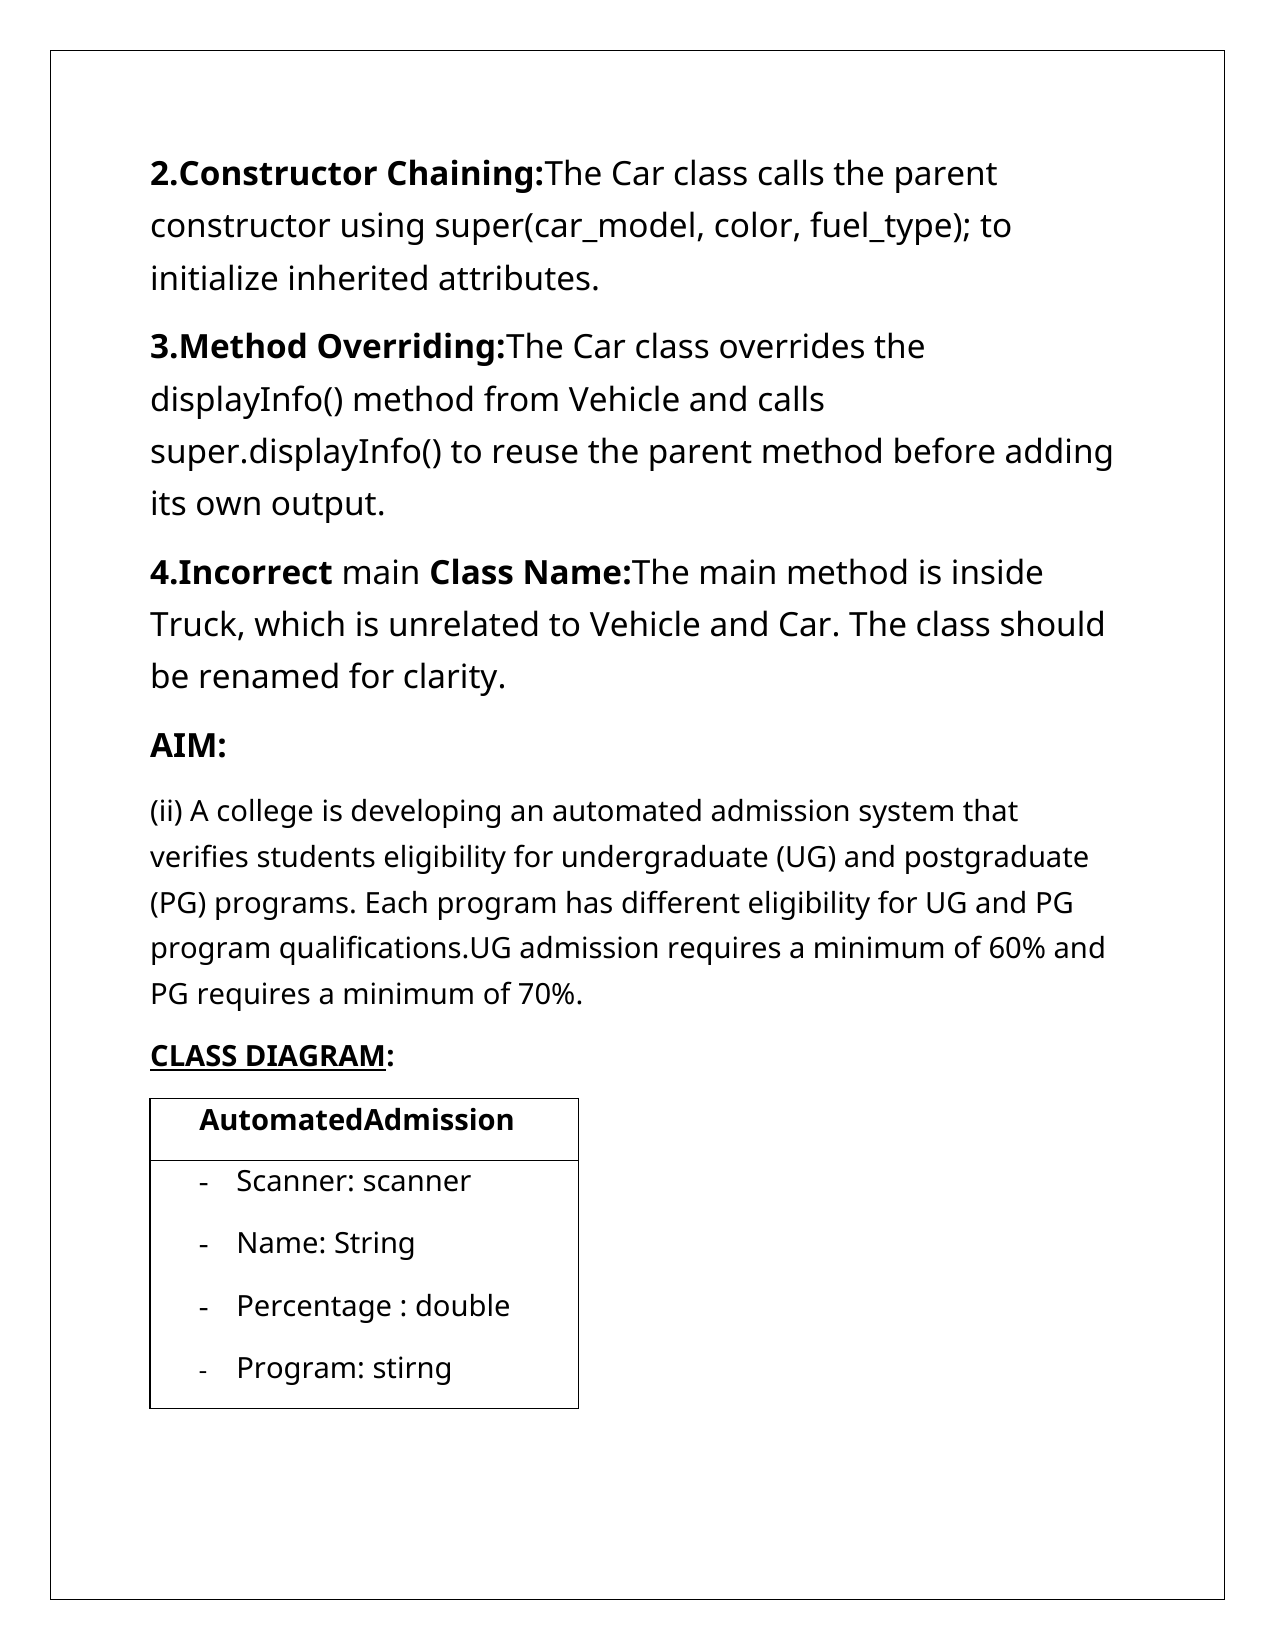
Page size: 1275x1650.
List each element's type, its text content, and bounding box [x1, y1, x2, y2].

text (ii) A college is developing an automated admission system that verifies students eligibility for undergraduate (UG) and postgraduate (PG) programs. Each program has different eligibility for UG and PG program qualifications.UG admission requires a minimum of 60% and PG requires a minimum of 70%. [150, 791, 1125, 1013]
text 4.Incorrect main Class Name:The main method is inside Truck, which is unrelated to Vehicle and Car. The class should be renamed for clarity. [150, 549, 1125, 698]
text CLASS DIAGRAM: [150, 1036, 1125, 1075]
table_header AutomatedAdmission [151, 1099, 578, 1159]
text 2.Constructor Chaining:The Car class calls the parent constructor using super(car_model, color, fuel_type); to initialize inherited attributes. [150, 150, 1125, 300]
text AIM: [150, 722, 1125, 767]
text 3.Method Overriding:The Car class overrides the displayInfo() method from Vehicle and calls super.displayInfo() to reuse the parent method before adding its own output. [150, 323, 1125, 525]
table_cell Scanner: scanner Name: String Percentage : double Program: stirng [151, 1161, 578, 1408]
